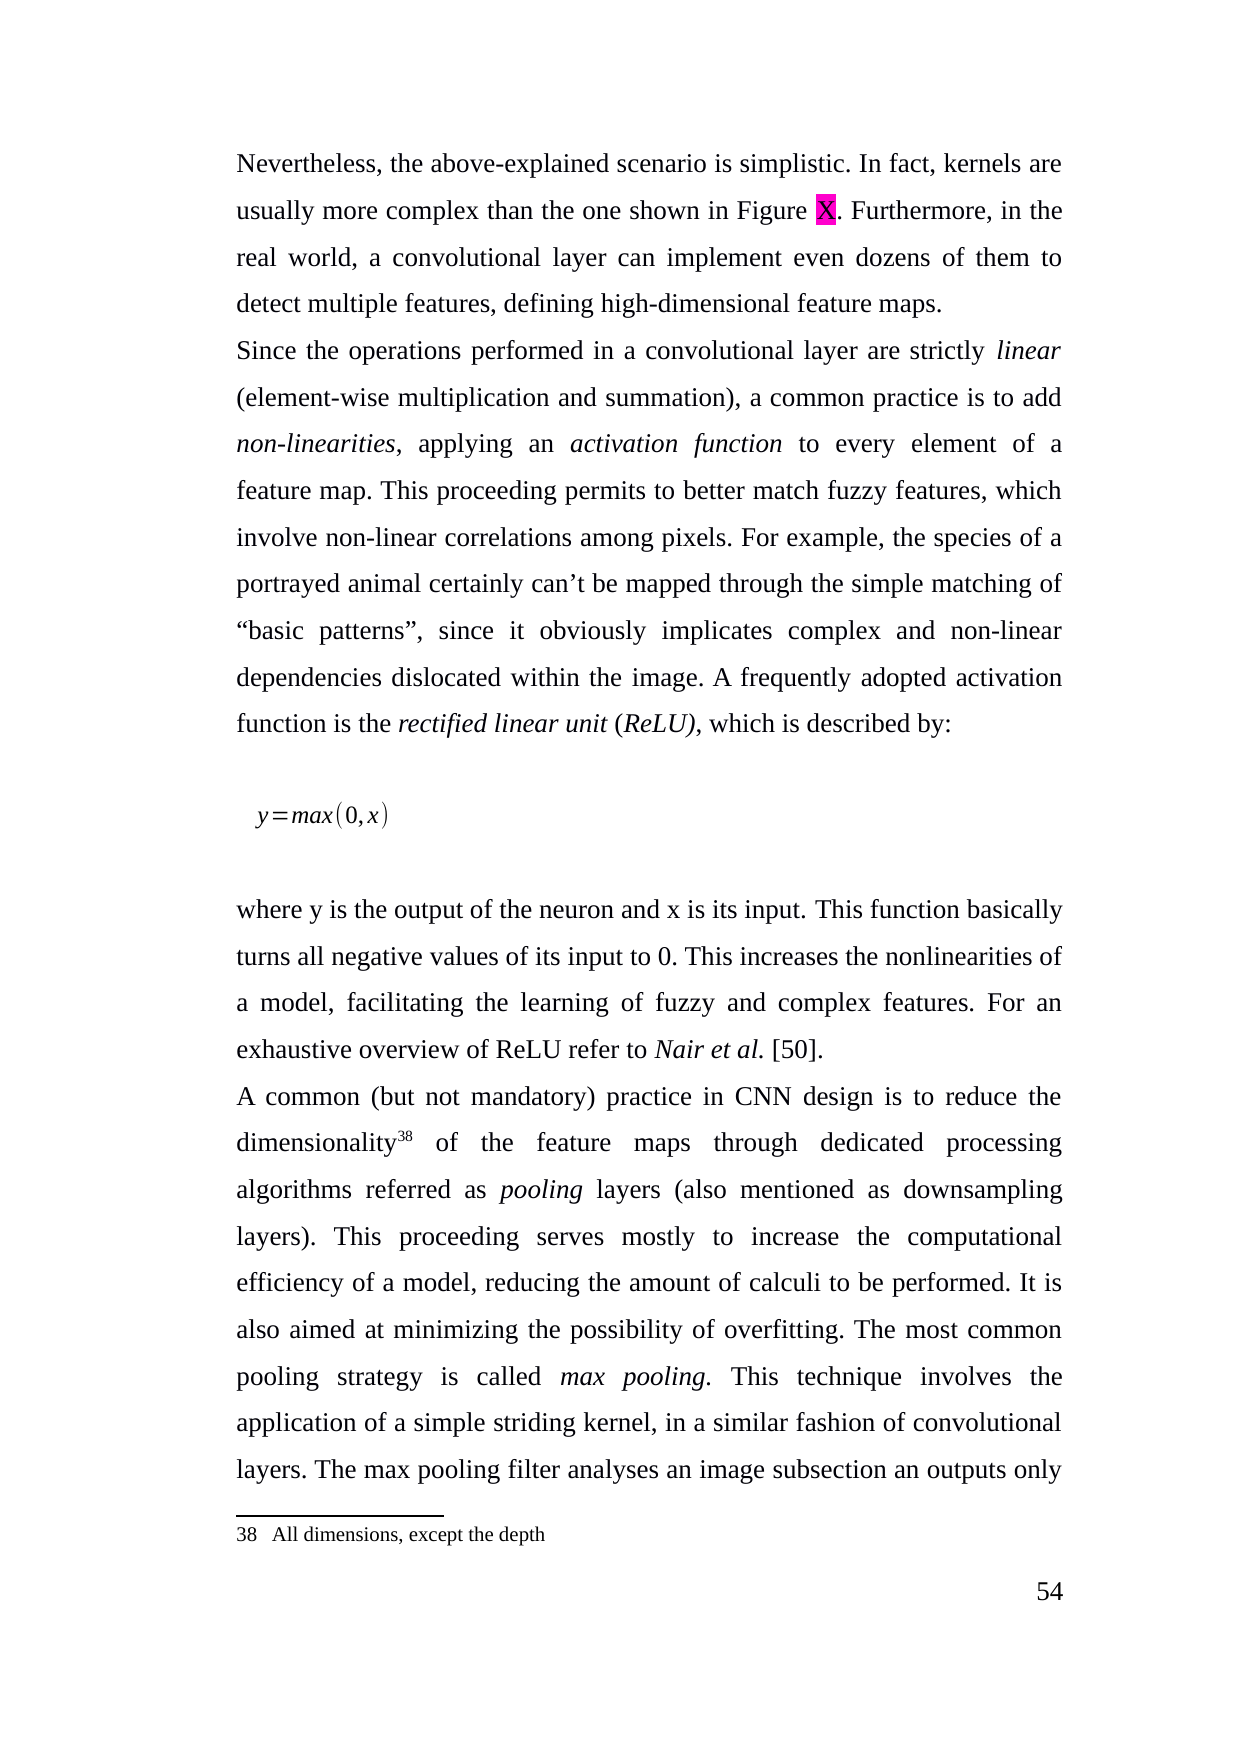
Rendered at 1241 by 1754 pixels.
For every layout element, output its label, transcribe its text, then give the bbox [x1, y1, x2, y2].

text Since the operations performed in a convolutional layer are strictly linear (element-wise multiplication and summation), a common practice is to add non-linearities, applying an activation function to every element of a feature map. This proceeding permits to better match fuzzy features, which involve non-linear correlations among pixels. For example, the species of a portrayed animal certainly can’t be mapped through the simple matching of “basic patterns”, since it obviously implicates complex and non-linear dependencies dislocated within the image. A frequently adopted activation function is the rectified linear unit (ReLU), which is described by: [236, 334, 1063, 739]
text A common (but not mandatory) practice in CNN design is to reduce the dimensionality of the feature maps through dedicated processing algorithms referred as pooling layers (also mentioned as downsampling layers). This proceeding serves mostly to increase the computational efficiency of a model, reducing the amount of calculi to be performed. It is also aimed at minimizing the possibility of overfitting. The most common pooling strategy is called max pooling. This technique involves the application of a simple striding kernel, in a similar fashion of convolutional layers. The max pooling filter analyses an image subsection an outputs only [236, 1080, 1063, 1484]
text All dimensions, except the depth [236, 1522, 1063, 1546]
text where y is the output of the neuron and x is its input. This function basically turns all negative values of its input to 0. This increases the nonlinearities of a model, facilitating the learning of fuzzy and complex features. For an exhaustive overview of ReLU refer to Nair et al. [50]. [236, 893, 1063, 1064]
text Nevertheless, the above-explained scenario is simplistic. In fact, kernels are usually more complex than the one shown in Figure X. Furthermore, in the real world, a convolutional layer can implement even dozens of them to detect multiple features, defining high-dimensional feature maps. [236, 148, 1063, 319]
